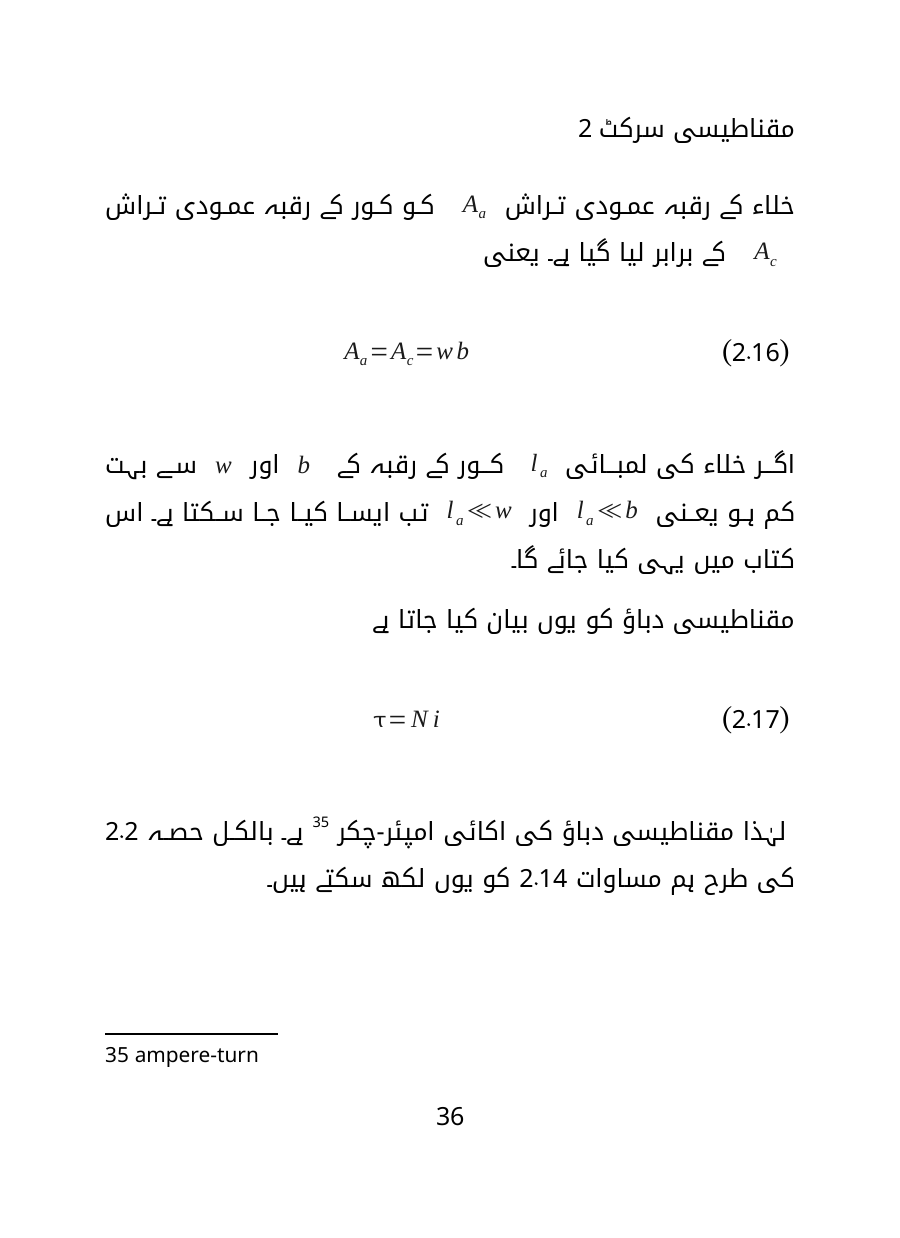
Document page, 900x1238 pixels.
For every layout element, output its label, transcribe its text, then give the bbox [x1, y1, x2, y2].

text ampere-turn [105, 1040, 795, 1068]
text اگر خلاء کی لمبائی کور کے رقبہ کے اورسے بہت کم ہو یعنیاورتب ایسا کیا جا سکتا ہے۔ اس کتاب میں یہی کیا جائے گا۔ [105, 442, 795, 584]
table_header (2.16) [699, 324, 795, 395]
text مقناطیسی دباؤ کو یوں بیان کیا جاتا ہے [105, 596, 795, 644]
table_header (2.17) [700, 690, 795, 762]
text لہٰذا مقناطیسی دباؤ کی اکائی امپئر-چکر ہے۔ بالکل حصہ 2.2 کی طرح ہم مساوات 2.14 کو یوں لکھ سکتے ہیں۔ [105, 808, 795, 903]
text خلاء کے رقبہ عمودی تراش کو کور کے رقبہ عمودی تراش کے برابر لیا گیا ہے۔ یعنی [105, 182, 795, 277]
table_header [105, 324, 699, 395]
table_header [105, 690, 700, 762]
